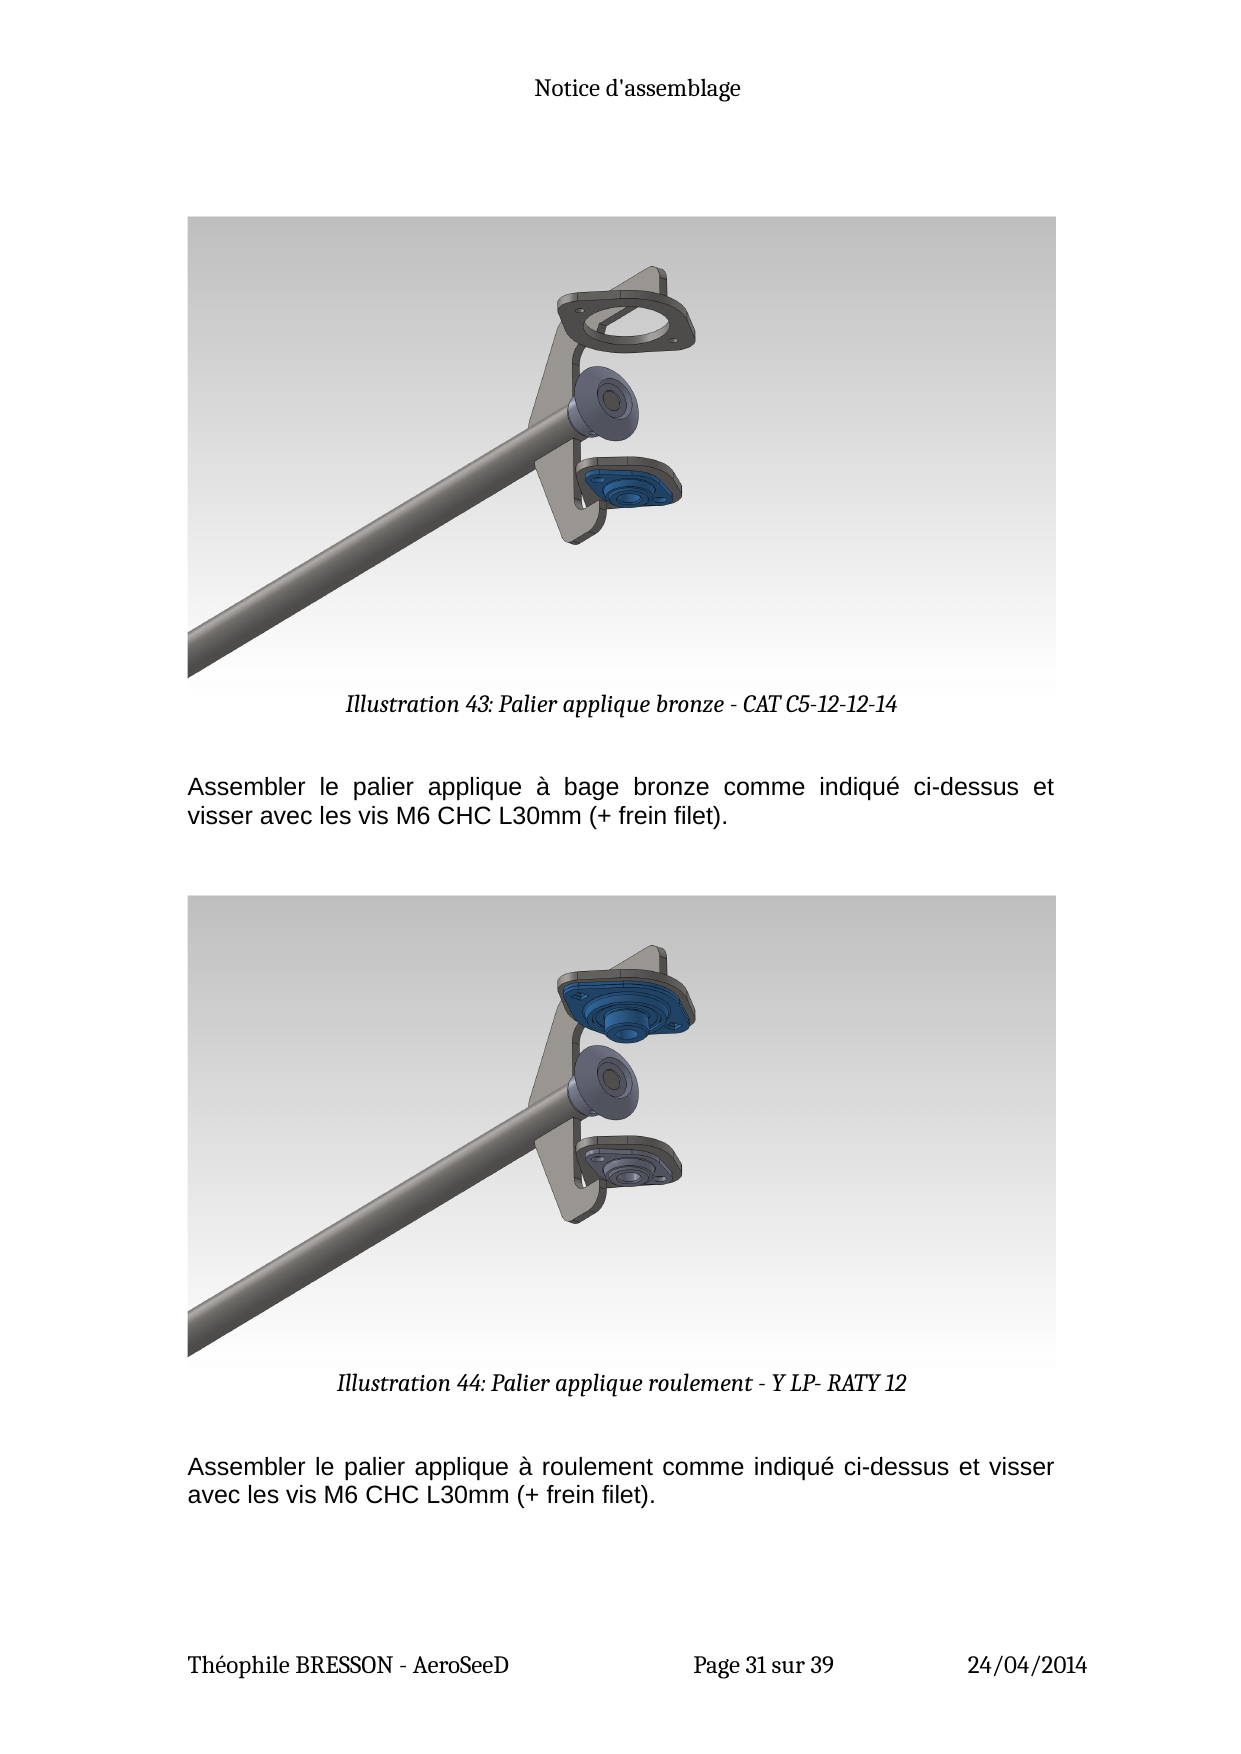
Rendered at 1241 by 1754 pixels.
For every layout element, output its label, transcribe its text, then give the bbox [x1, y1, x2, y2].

text Illustration 44: Palier applique roulement - Y LP- RATY 12 [187, 1369, 1056, 1398]
picture [187, 895, 1056, 1369]
text Assembler le palier applique à roulement comme indiqué ci-dessus et visser avec les vis M6 CHC L30mm (+ frein filet). [187, 1451, 1056, 1509]
text Illustration 43: Palier applique bronze - CAT C5-12-12-14 [187, 690, 1056, 718]
text Assembler le palier applique à bage bronze comme indiqué ci-dessus et visser avec les vis M6 CHC L30mm (+ frein filet). [187, 772, 1056, 829]
picture [187, 216, 1056, 690]
